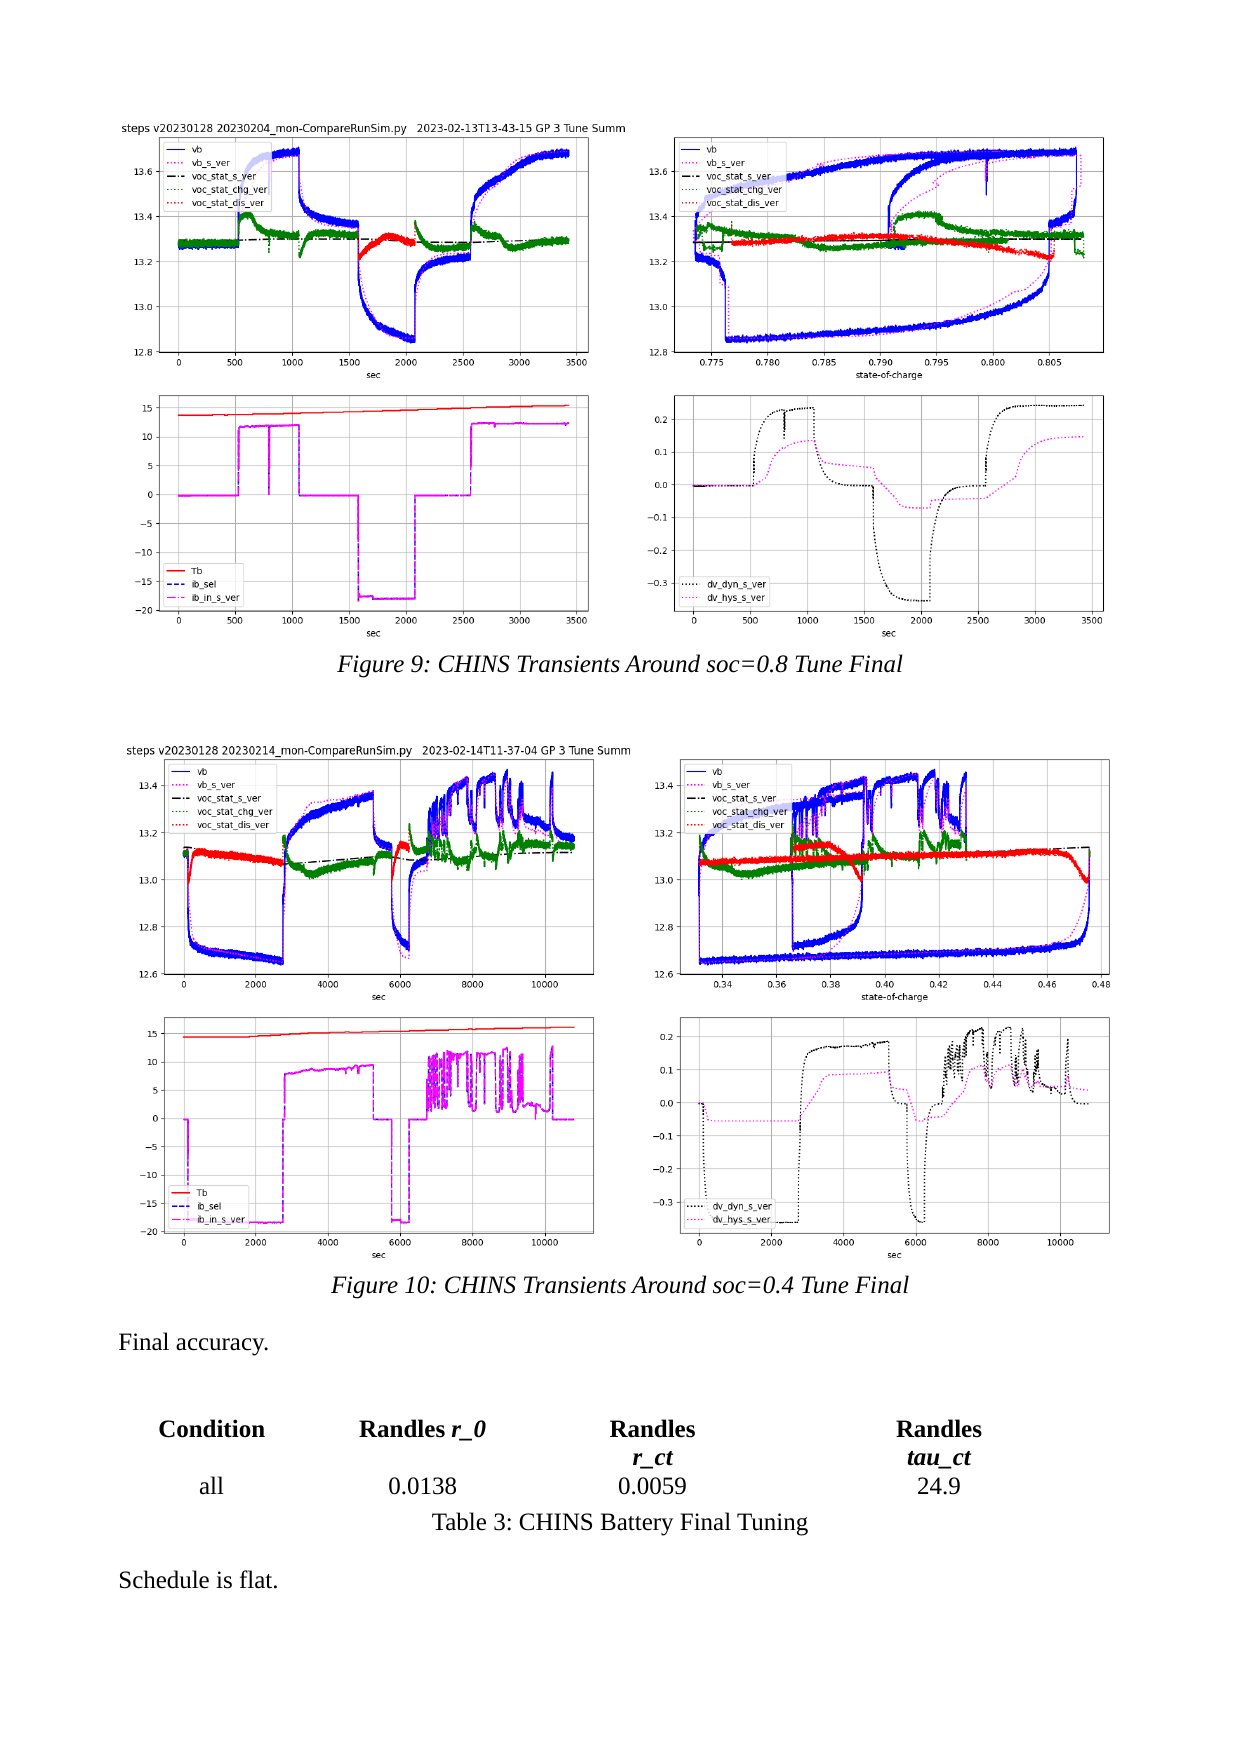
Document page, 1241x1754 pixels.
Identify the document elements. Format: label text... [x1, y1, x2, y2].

table_header Condition [127, 1414, 296, 1471]
text Figure 10: CHINS Transients Around soc=0.4 Tune Final [118, 1270, 1122, 1299]
picture [118, 735, 1122, 1270]
table_cell 24.9 [756, 1471, 1122, 1507]
table_cell 0.0138 [296, 1471, 549, 1507]
table_header Randles r_0 [296, 1414, 549, 1471]
text Figure 9: CHINS Transients Around soc=0.8 Tune Final [118, 650, 1122, 678]
picture [118, 118, 1122, 650]
text Table 3: CHINS Battery Final Tuning [118, 1507, 1122, 1536]
table_cell 0.0059 [549, 1471, 756, 1507]
table_header Randles r_ct [549, 1414, 756, 1471]
table_cell all [127, 1471, 296, 1507]
text Schedule is flat. [118, 1565, 1122, 1594]
table_header Randles tau_ct [756, 1414, 1122, 1471]
text Final accuracy. [118, 1327, 1122, 1356]
